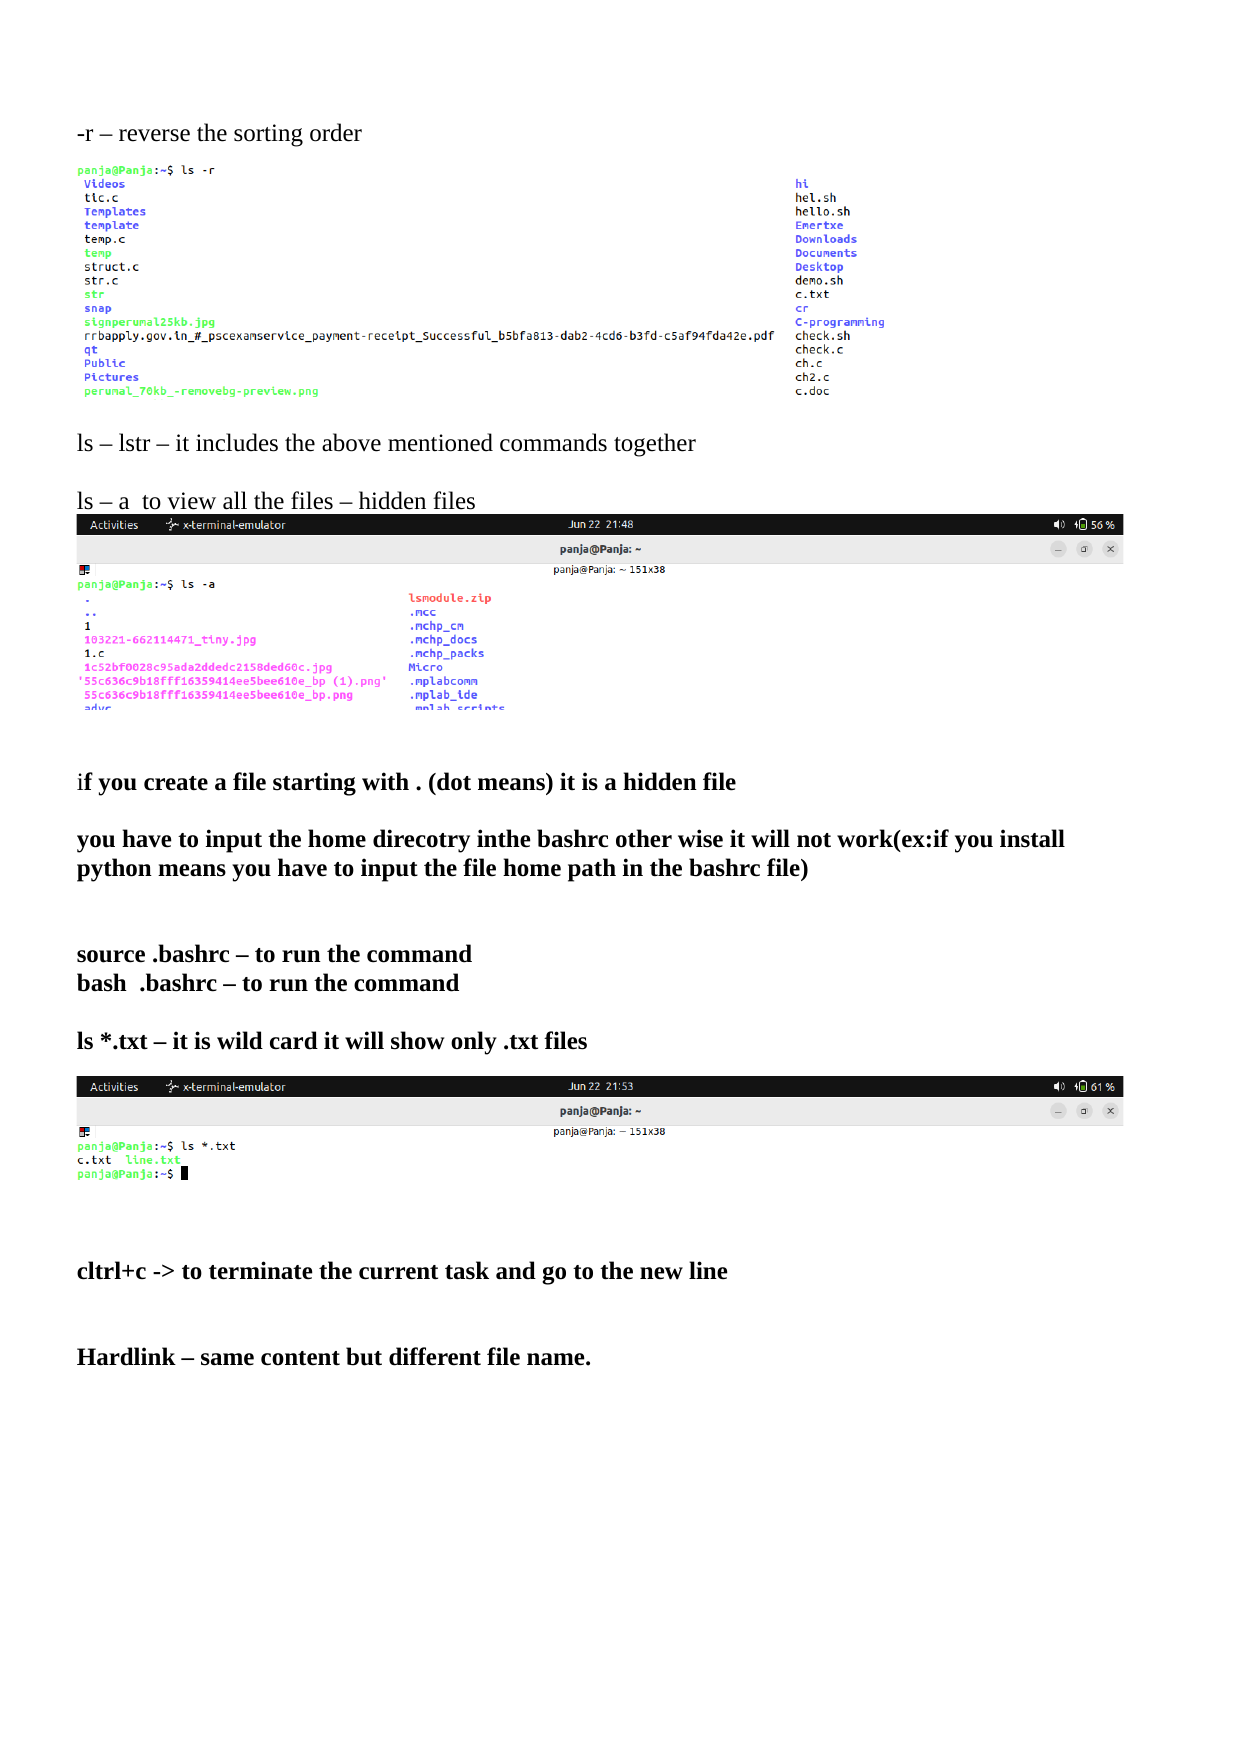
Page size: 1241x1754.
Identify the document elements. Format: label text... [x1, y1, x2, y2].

text bash .bashrc – to run the command [77, 968, 1123, 997]
text cltrl+c -> to terminate the current task and go to the new line [77, 1256, 1123, 1284]
text -r – reverse the sorting order [77, 118, 1123, 147]
text ls – a to view all the files – hidden files [77, 486, 1123, 514]
picture [76, 163, 1124, 400]
text you have to input the home direcotry inthe bashrc other wise it will not work(ex:if you install python means you have to input the file home path in the bashrc file) [77, 824, 1123, 882]
text source .bashrc – to run the command [77, 939, 1123, 968]
text Hardlink – same content but different file name. [77, 1342, 1123, 1371]
text if you create a file starting with . (dot means) it is a hidden file [77, 767, 1123, 796]
text ls *.txt – it is wild card it will show only .txt files [77, 1026, 1123, 1054]
text ls – lstr – it includes the above mentioned commands together [77, 428, 1123, 457]
